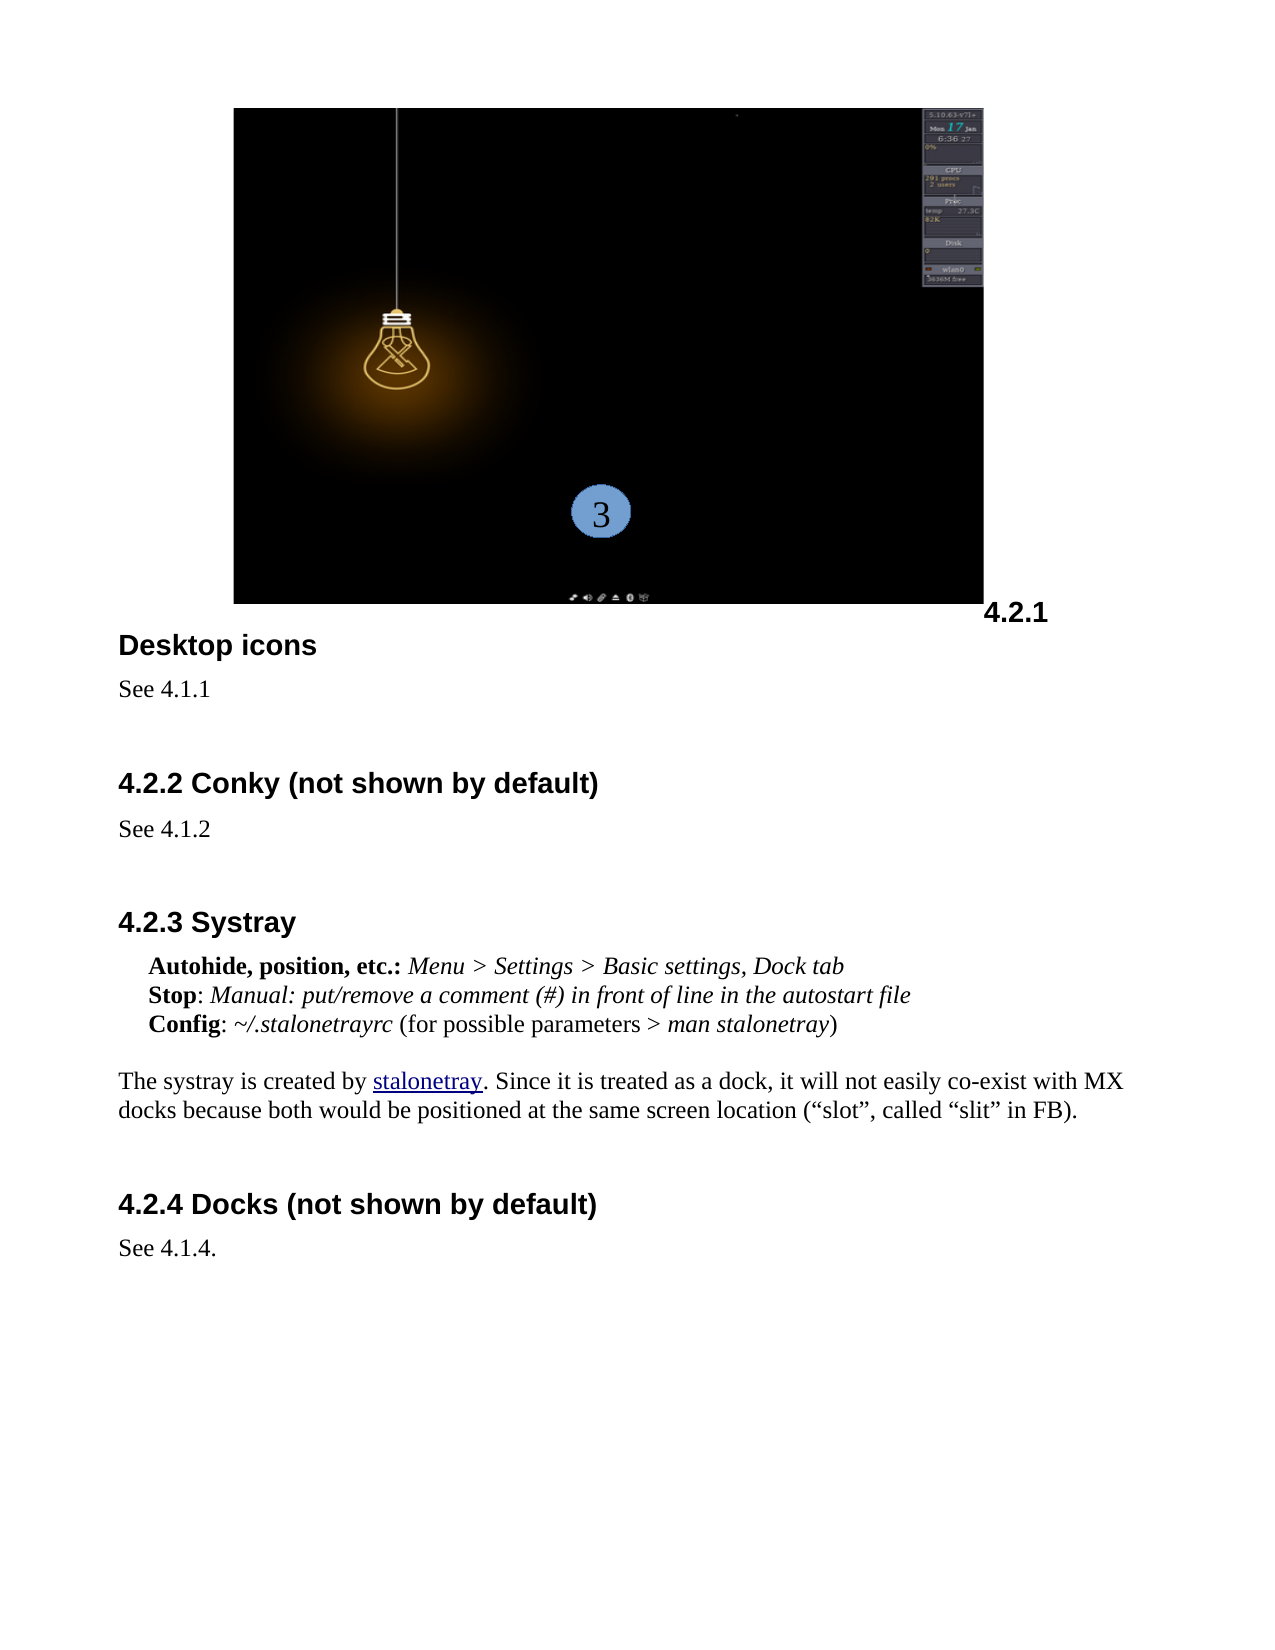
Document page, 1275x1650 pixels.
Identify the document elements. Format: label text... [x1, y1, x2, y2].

subtitle See 4.1.2 [118, 814, 1157, 843]
text Autohide, position, etc.: Menu > Settings > Basic settings, Dock tab [148, 951, 1157, 980]
text Config: ~/.stalonetrayrc (for possible parameters > man stalonetray) [148, 1009, 1157, 1038]
subtitle 4.2.3 Systray [118, 905, 1157, 939]
text 3 [580, 492, 622, 530]
text See 4.1.1 [118, 674, 1157, 703]
text The systray is created by stalonetray. Since it is treated as a dock, it will not easily co-exist with MX docks because both would be positioned at the same screen location (“slot”, called “slit” in FB). [118, 1066, 1157, 1124]
text Stop: Manual: put/remove a comment (#) in front of line in the autostart file [148, 980, 1157, 1009]
text See 4.1.4. [118, 1233, 1157, 1261]
subtitle 4.2.4 Docks (not shown by default) [118, 1187, 1157, 1220]
subtitle 4.2.1 Desktop icons [118, 595, 1157, 662]
subtitle 4.2.2 Conky (not shown by default) [118, 766, 1157, 799]
picture [233, 108, 984, 604]
